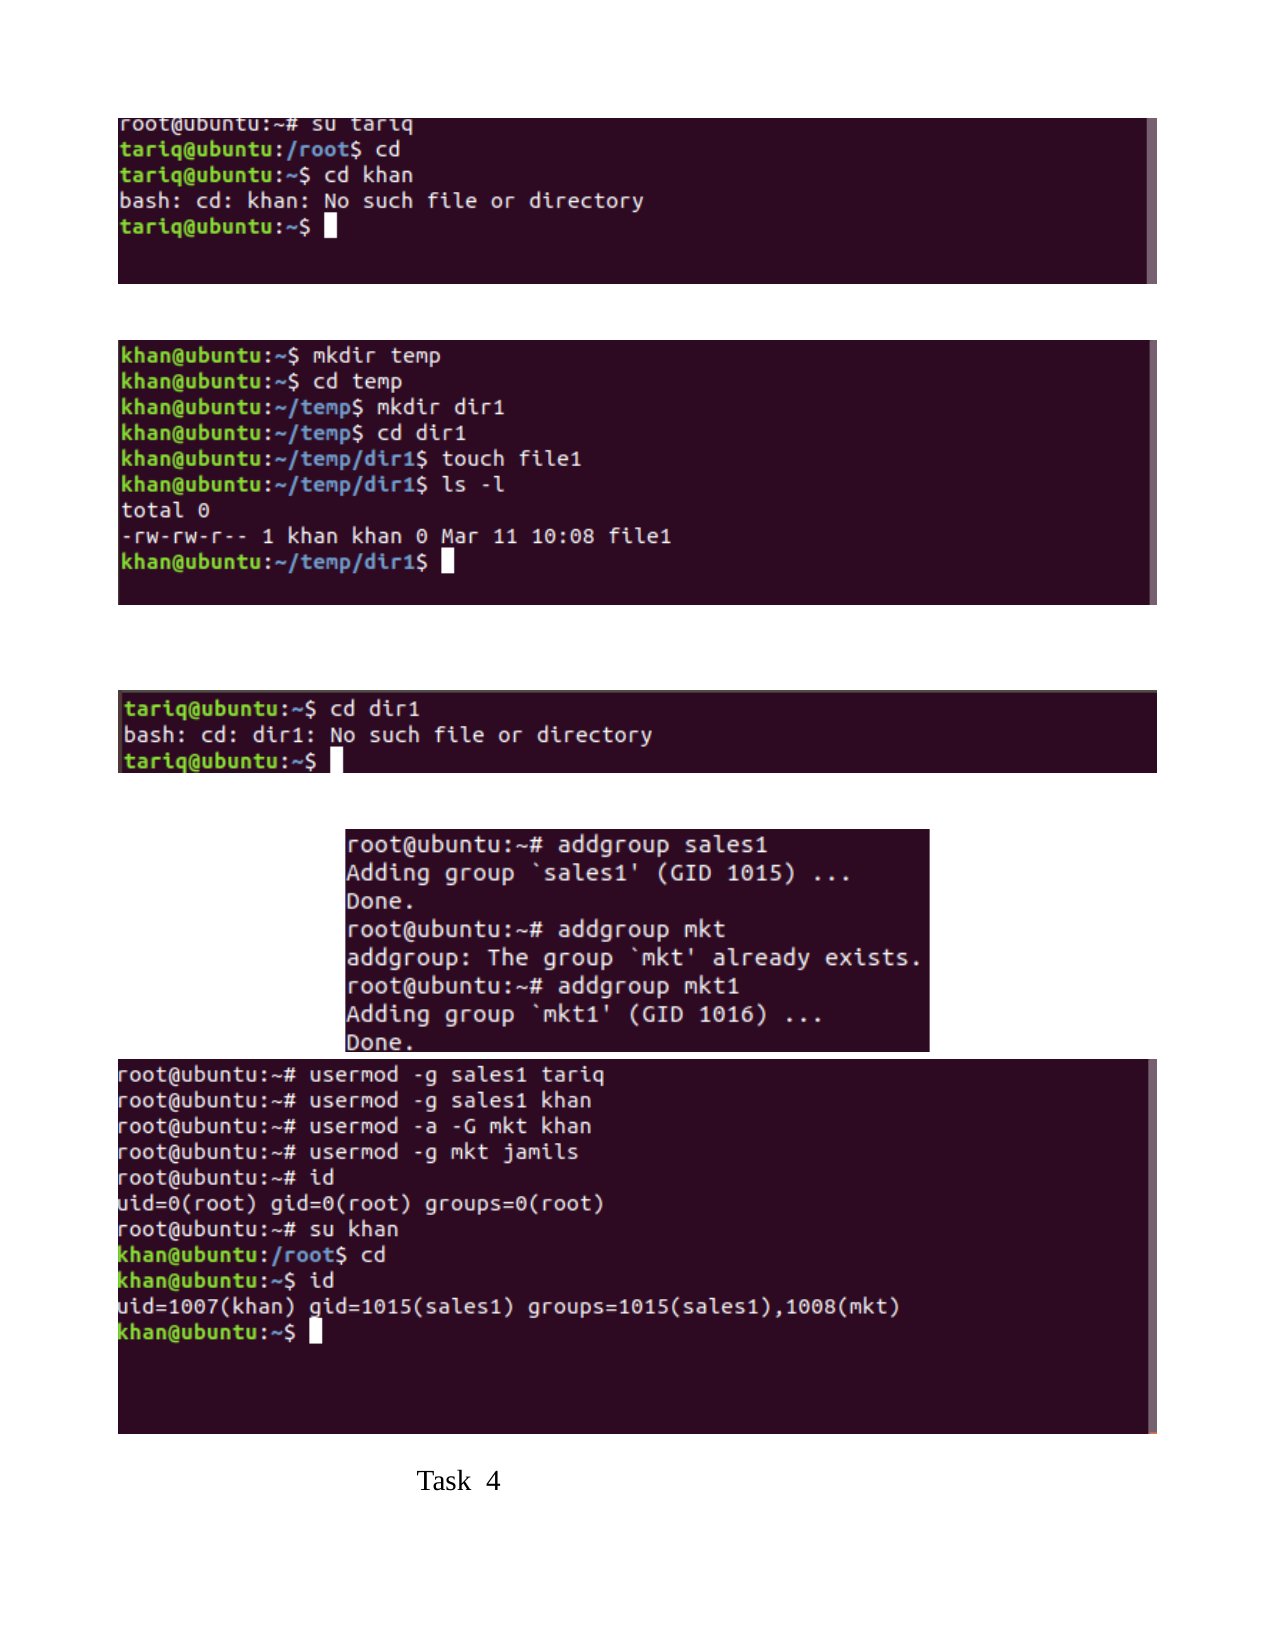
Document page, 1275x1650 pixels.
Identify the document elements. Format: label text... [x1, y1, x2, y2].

picture [345, 829, 930, 1052]
picture [118, 690, 1157, 773]
picture [118, 1059, 1157, 1434]
text Task 4 [118, 1463, 1157, 1496]
picture [118, 340, 1157, 605]
picture [118, 118, 1157, 284]
